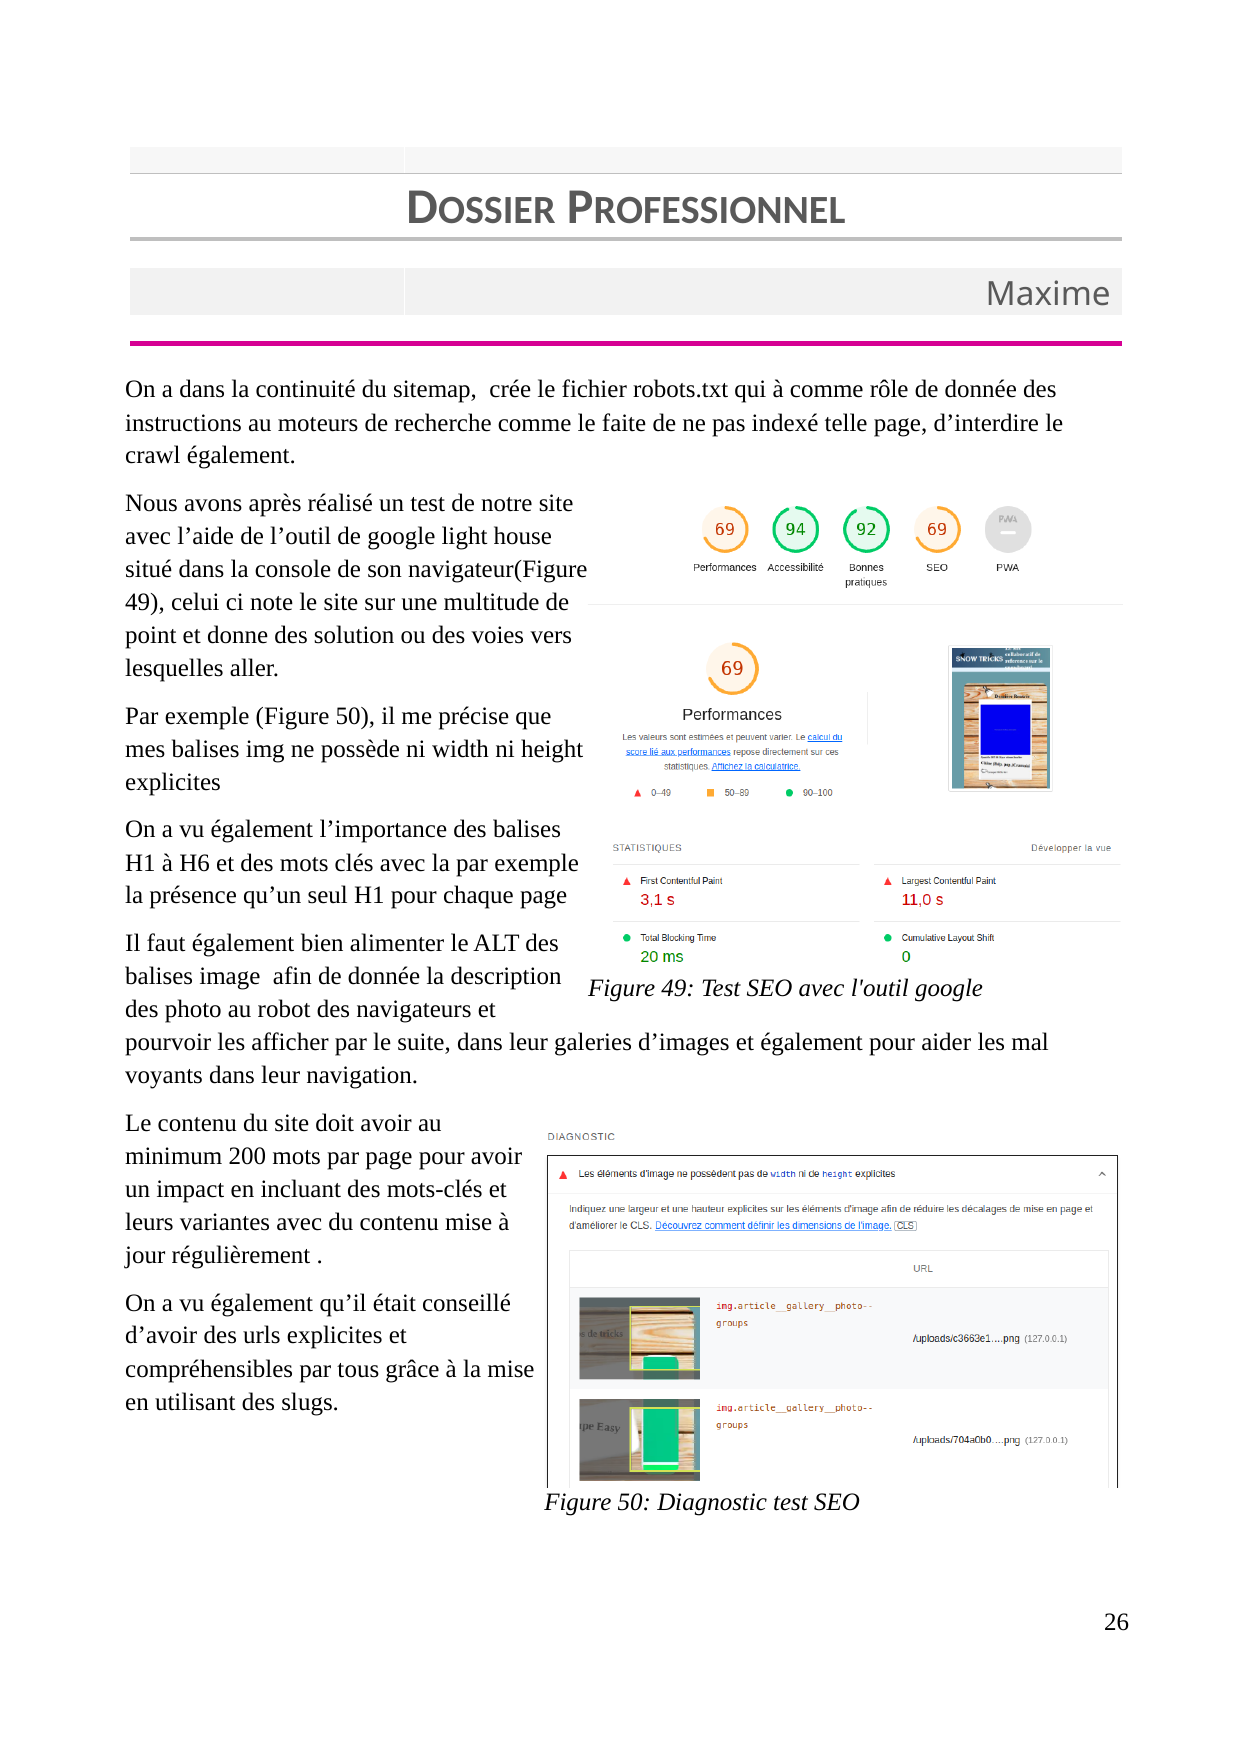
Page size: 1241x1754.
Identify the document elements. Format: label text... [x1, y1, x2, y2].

text Par exemple (Figure 50), il me précise que mes balises img ne possède ni width ni height explicites [125, 701, 587, 796]
text Figure 50: Diagnostic test SEO [544, 1488, 1123, 1516]
text On a dans la continuité du sitemap, crée le fichier robots.txt qui à comme rôle de donnée des instructions au moteurs de recherche comme le faite de ne pas indexé telle page, d’interdire le crawl également. [125, 374, 1123, 469]
picture [544, 1126, 1123, 1488]
text Nous avons après réalisé un test de notre site avec l’aide de l’outil de google light house situé dans la console de son navigateur(Figure 49), celui ci note le site sur une multitude de point et donne des solution ou des voies vers lesquelles aller. [125, 485, 1123, 682]
text Figure 49: Test SEO avec l'outil google [588, 974, 1123, 1002]
text Le contenu du site doit avoir au minimum 200 mots par page pour avoir un impact en incluant des mots-clés et leurs variantes avec du contenu mise à jour régulièrement . [125, 1108, 1123, 1269]
text On a vu également l’importance des balises H1 à H6 et des mots clés avec la par exemple la présence qu’un seul H1 pour chaque page [125, 814, 587, 909]
picture [587, 497, 1123, 974]
text On a vu également qu’il était conseillé d’avoir des urls explicites et compréhensibles par tous grâce à la mise en utilisant des slugs. [125, 1288, 544, 1415]
text Il faut également bien alimenter le ALT des balises image afin de donnée la description des photo au robot des navigateurs et pourvoir les afficher par le suite, dans leur galeries d’images et également pour aider les mal voyants dans leur navigation. [125, 928, 1123, 1089]
